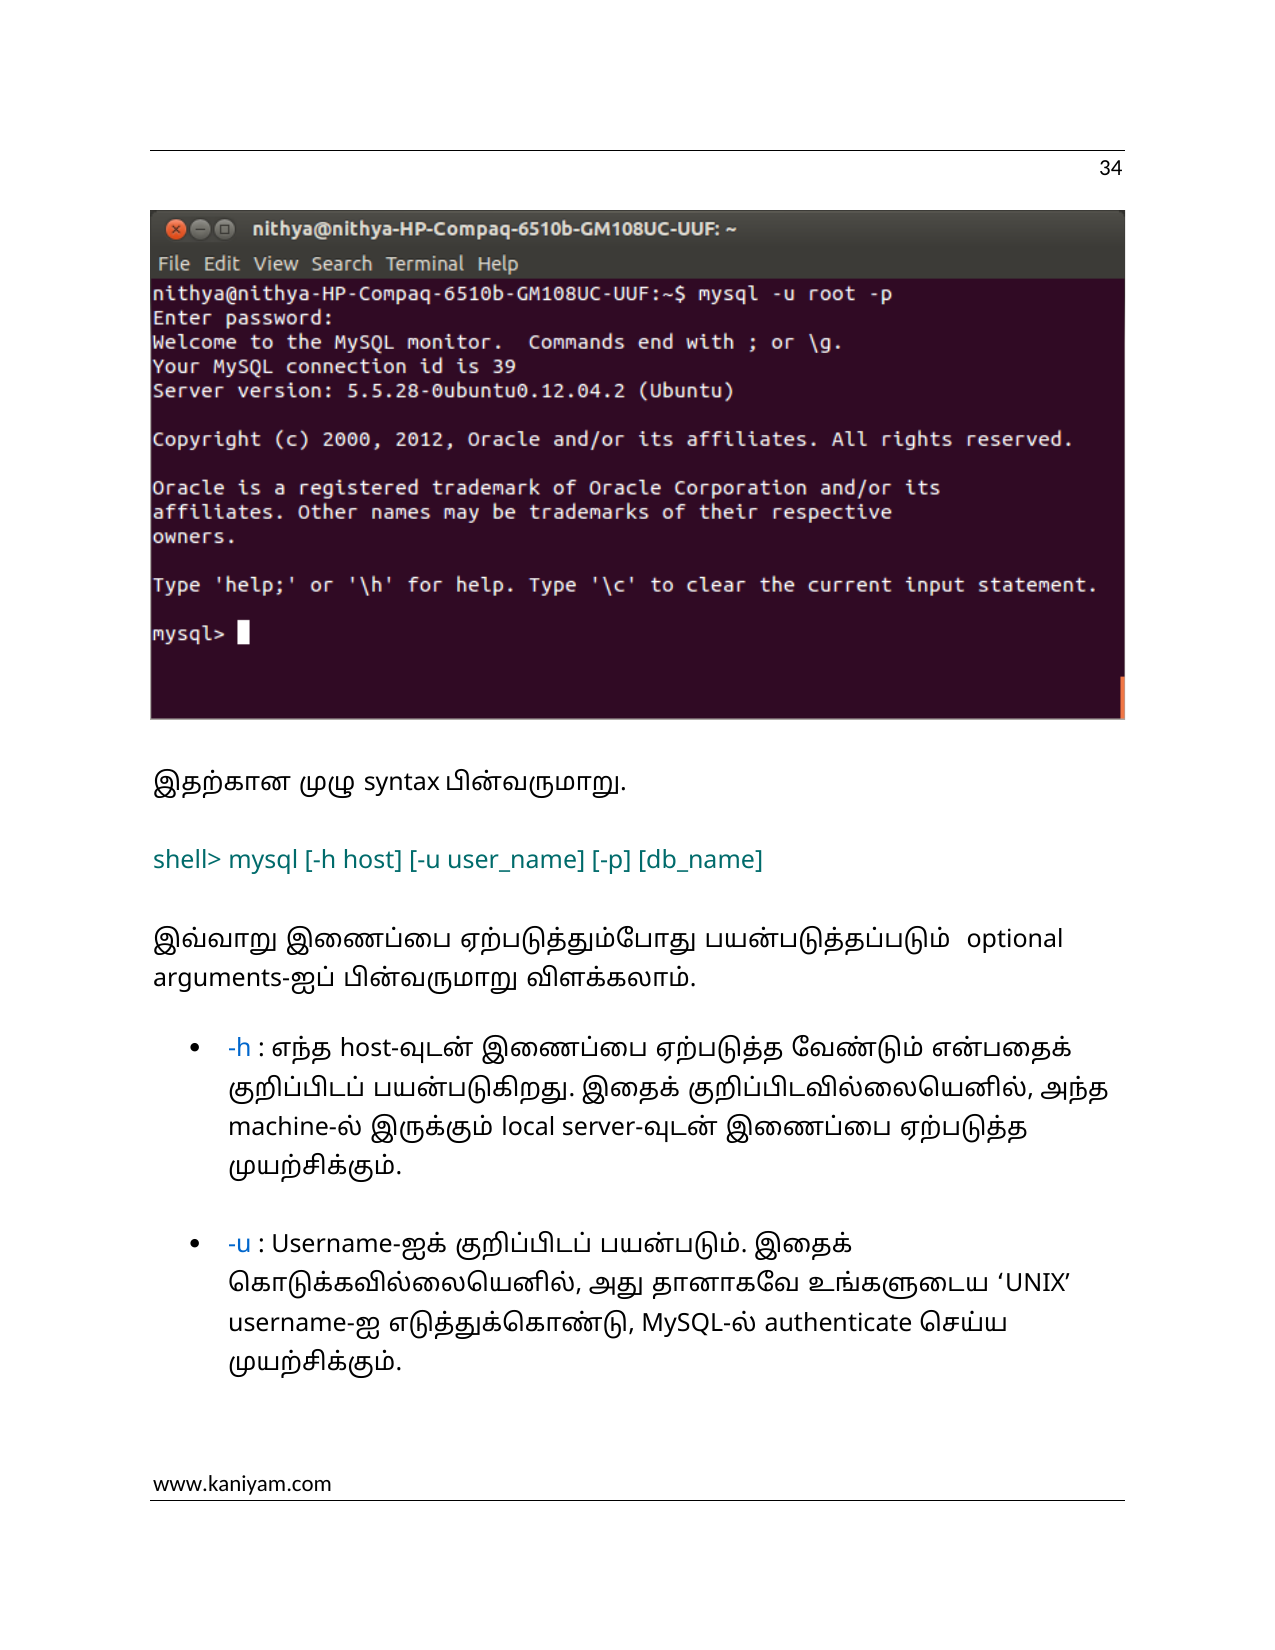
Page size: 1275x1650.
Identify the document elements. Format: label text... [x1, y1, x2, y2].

list -u : Username-ஐக் குறிப்பிடப் பயன்படும். இதைக் கொடுக்கவில்லையெனில், அது தானாகவே உங்களுடைய ‘UNIX’ username-ஐ எடுத்துக்கொண்டு, MySQL-ல் authenticate செய்ய முயற்சிக்கும். [190, 1226, 1122, 1377]
text இவ்வாறு இணைப்பை ஏற்படுத்தும்போது பயன்படுத்தப்படும் optional arguments-ஐப் பின்வருமாறு விளக்கலாம். [153, 881, 1122, 1026]
list -h : எந்த host-வுடன் இணைப்பை ஏற்படுத்த வேண்டும் என்பதைக் குறிப்பிடப் பயன்படுகிறது. இதைக் குறிப்பிடவில்லையெனில், அந்த machine-ல் இருக்கும் local server-வுடன் இணைப்பை ஏற்படுத்த முயற்சிக்கும். [190, 1030, 1122, 1182]
picture [150, 210, 1125, 720]
text இதற்கான முழு syntaxபின்வருமாறு. [153, 764, 1122, 798]
text shell> mysql [-h host] [-u user_name] [-p] [db_name] [153, 842, 1122, 876]
